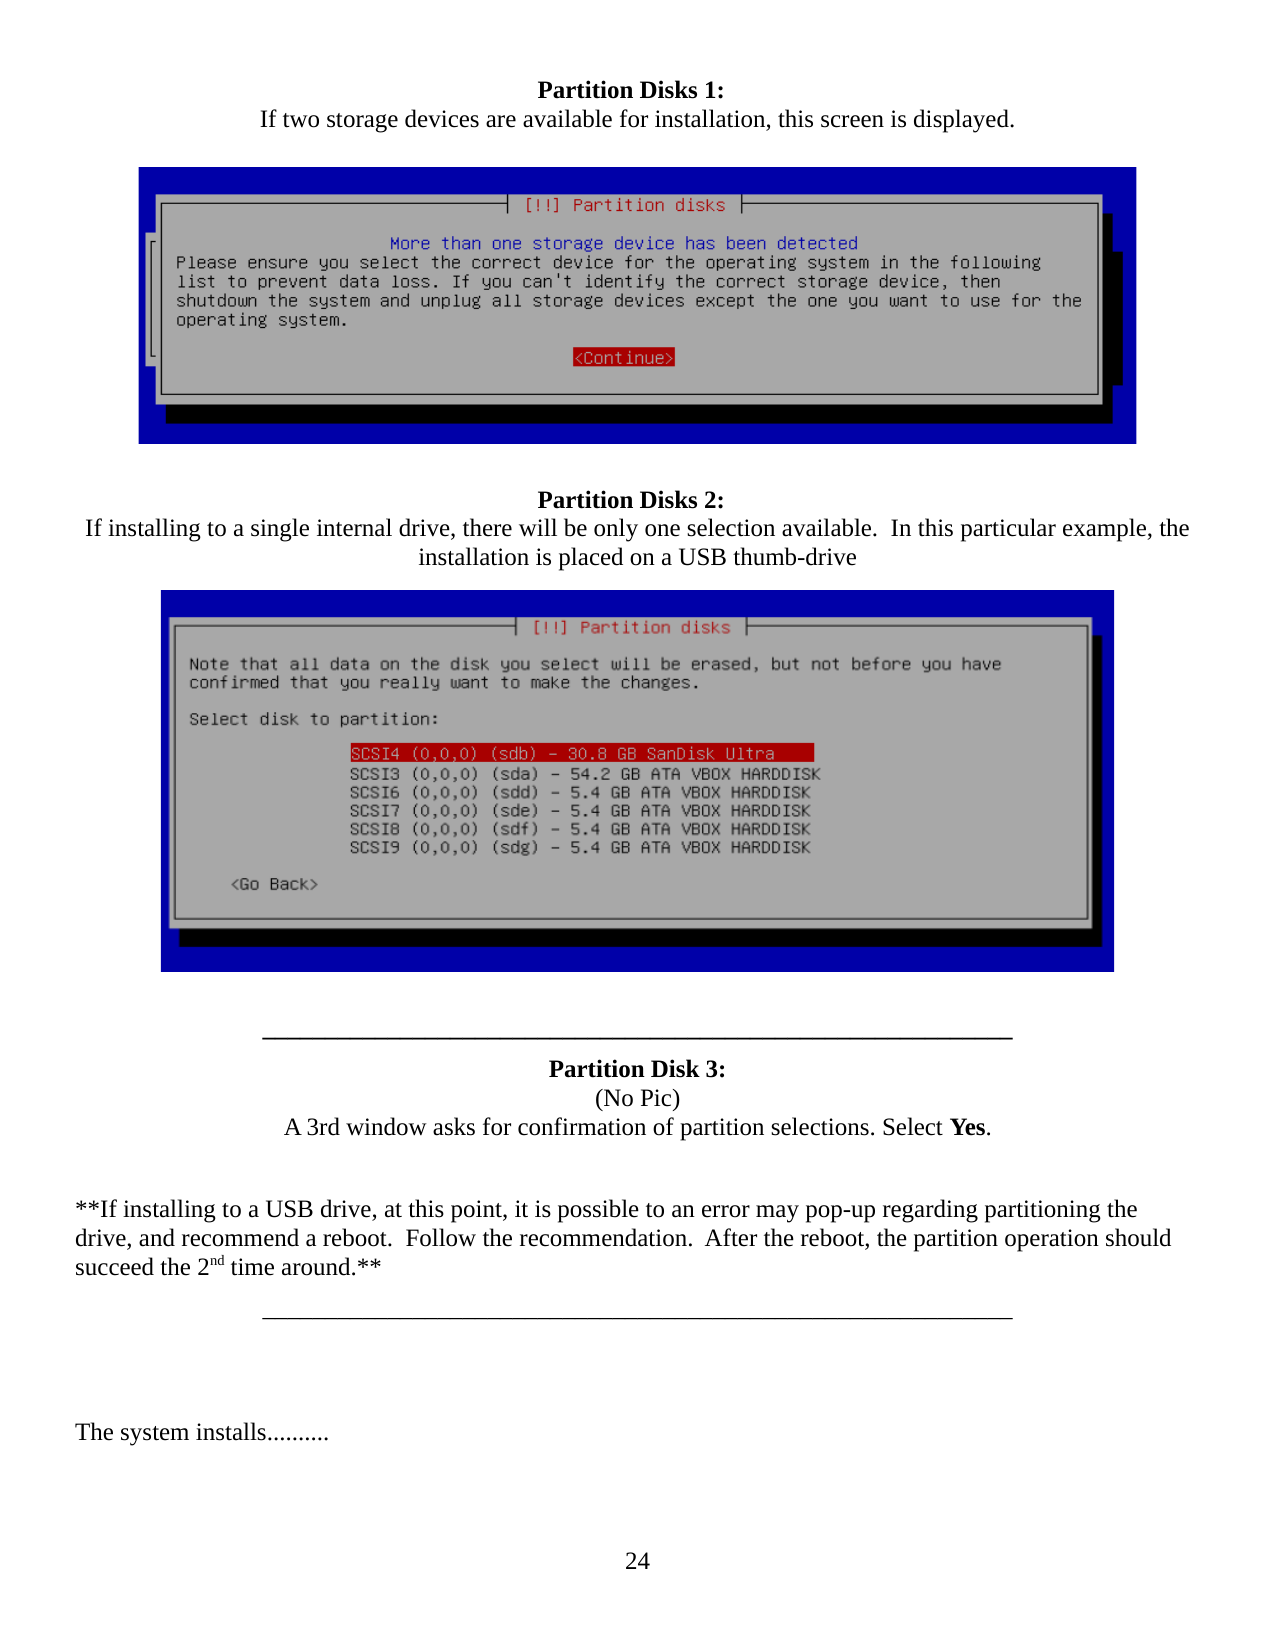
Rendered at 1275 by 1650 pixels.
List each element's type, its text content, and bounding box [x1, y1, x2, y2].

text Partition Disk 3: (No Pic) A 3rd window asks for confirmation of partition selections. Select Yes. [75, 1054, 1200, 1141]
picture [138, 167, 1137, 444]
picture [160, 590, 1115, 972]
text **If installing to a USB drive, at this point, it is possible to an error may pop-up regarding partitioning the drive, and recommend a reboot. Follow the recommendation. After the reboot, the partition operation should succeed the 2nd time around.** [75, 1194, 1200, 1281]
text The system installs.......... [75, 1417, 1200, 1446]
text ____________________________________________________________ [75, 1013, 1200, 1042]
text ____________________________________________________________ [75, 1293, 1200, 1322]
text Partition Disks 1: If two storage devices are available for installation, this screen is displayed. [75, 75, 1200, 132]
text Partition Disks 2: If installing to a single internal drive, there will be only one selection available. In this particular example, the installation is placed on a USB thumb-drive [75, 485, 1200, 571]
